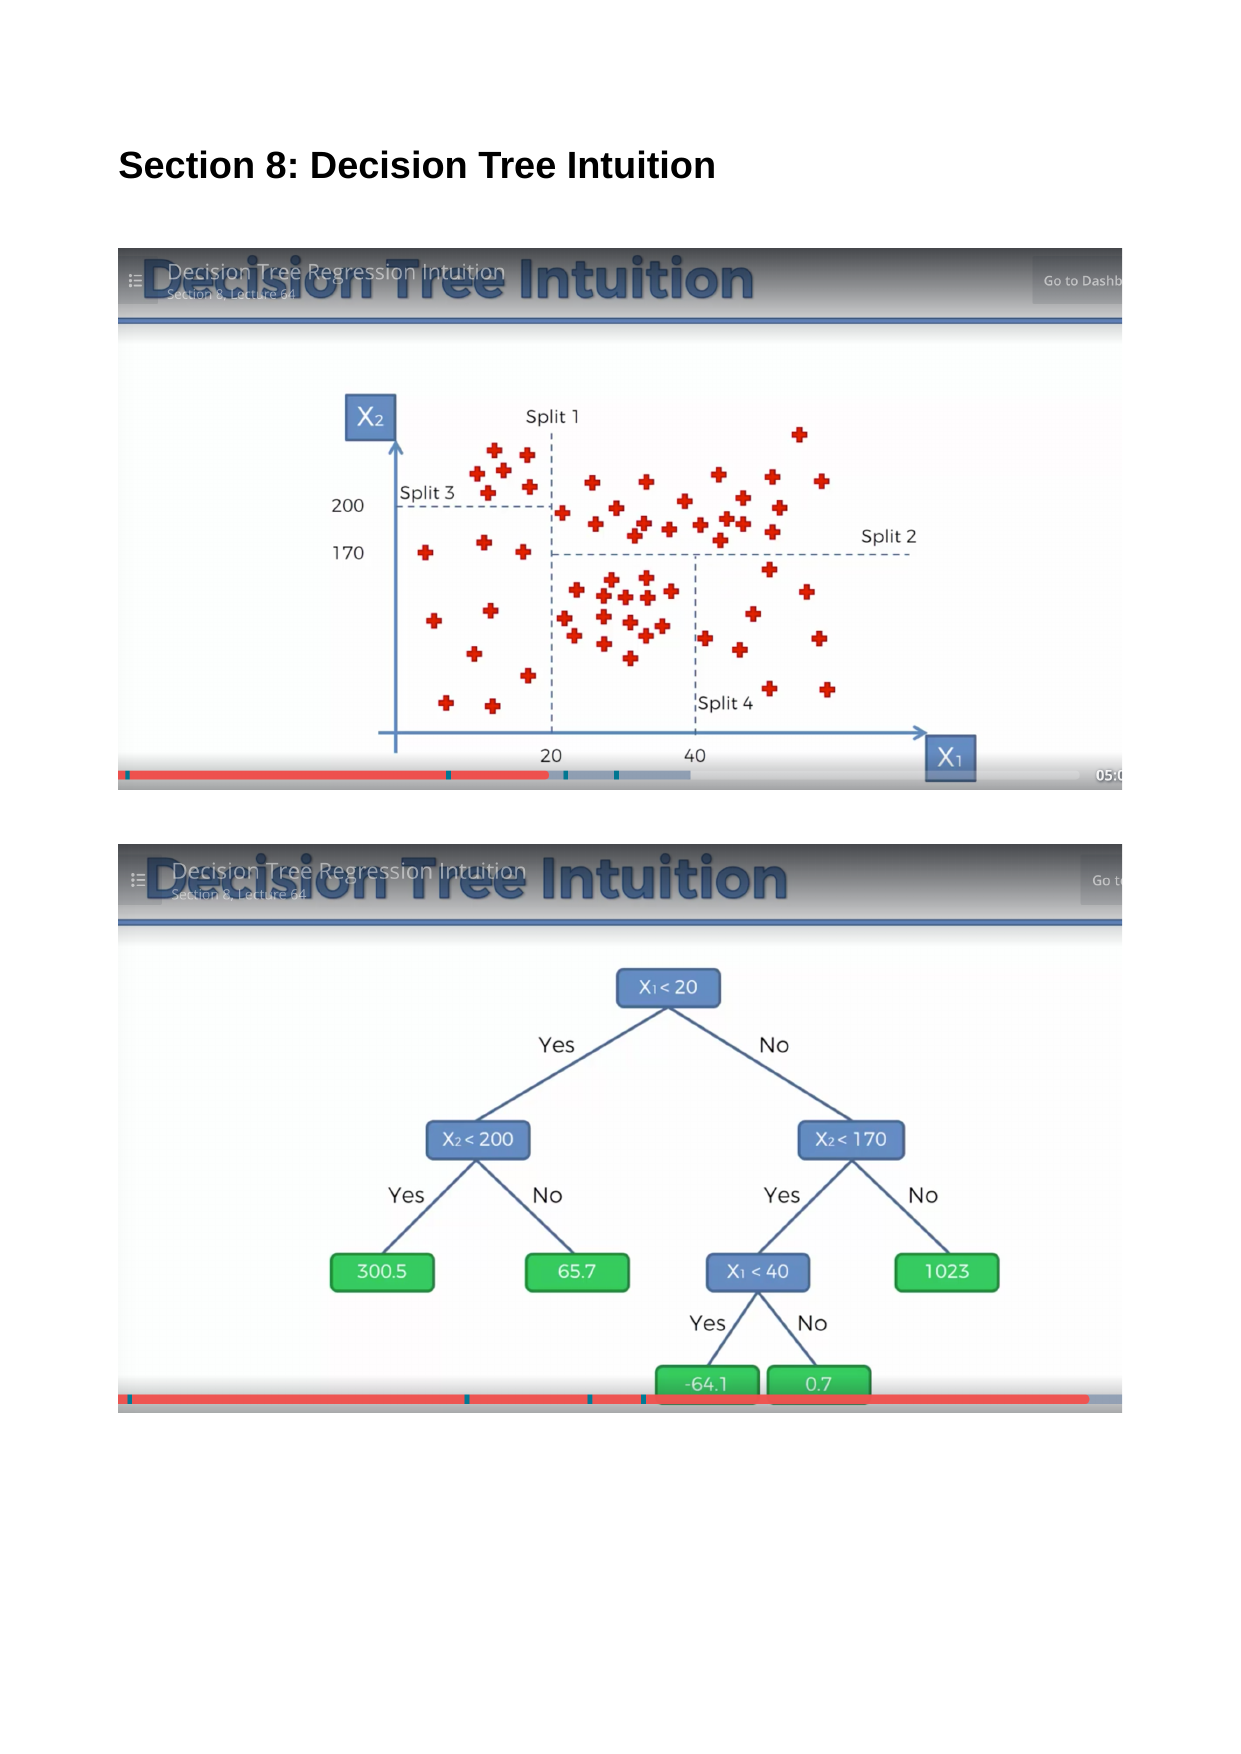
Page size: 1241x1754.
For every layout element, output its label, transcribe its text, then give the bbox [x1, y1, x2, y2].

picture [118, 844, 1123, 1413]
picture [118, 248, 1123, 790]
subtitle Section 8: Decision Tree Intuition [118, 143, 1122, 187]
